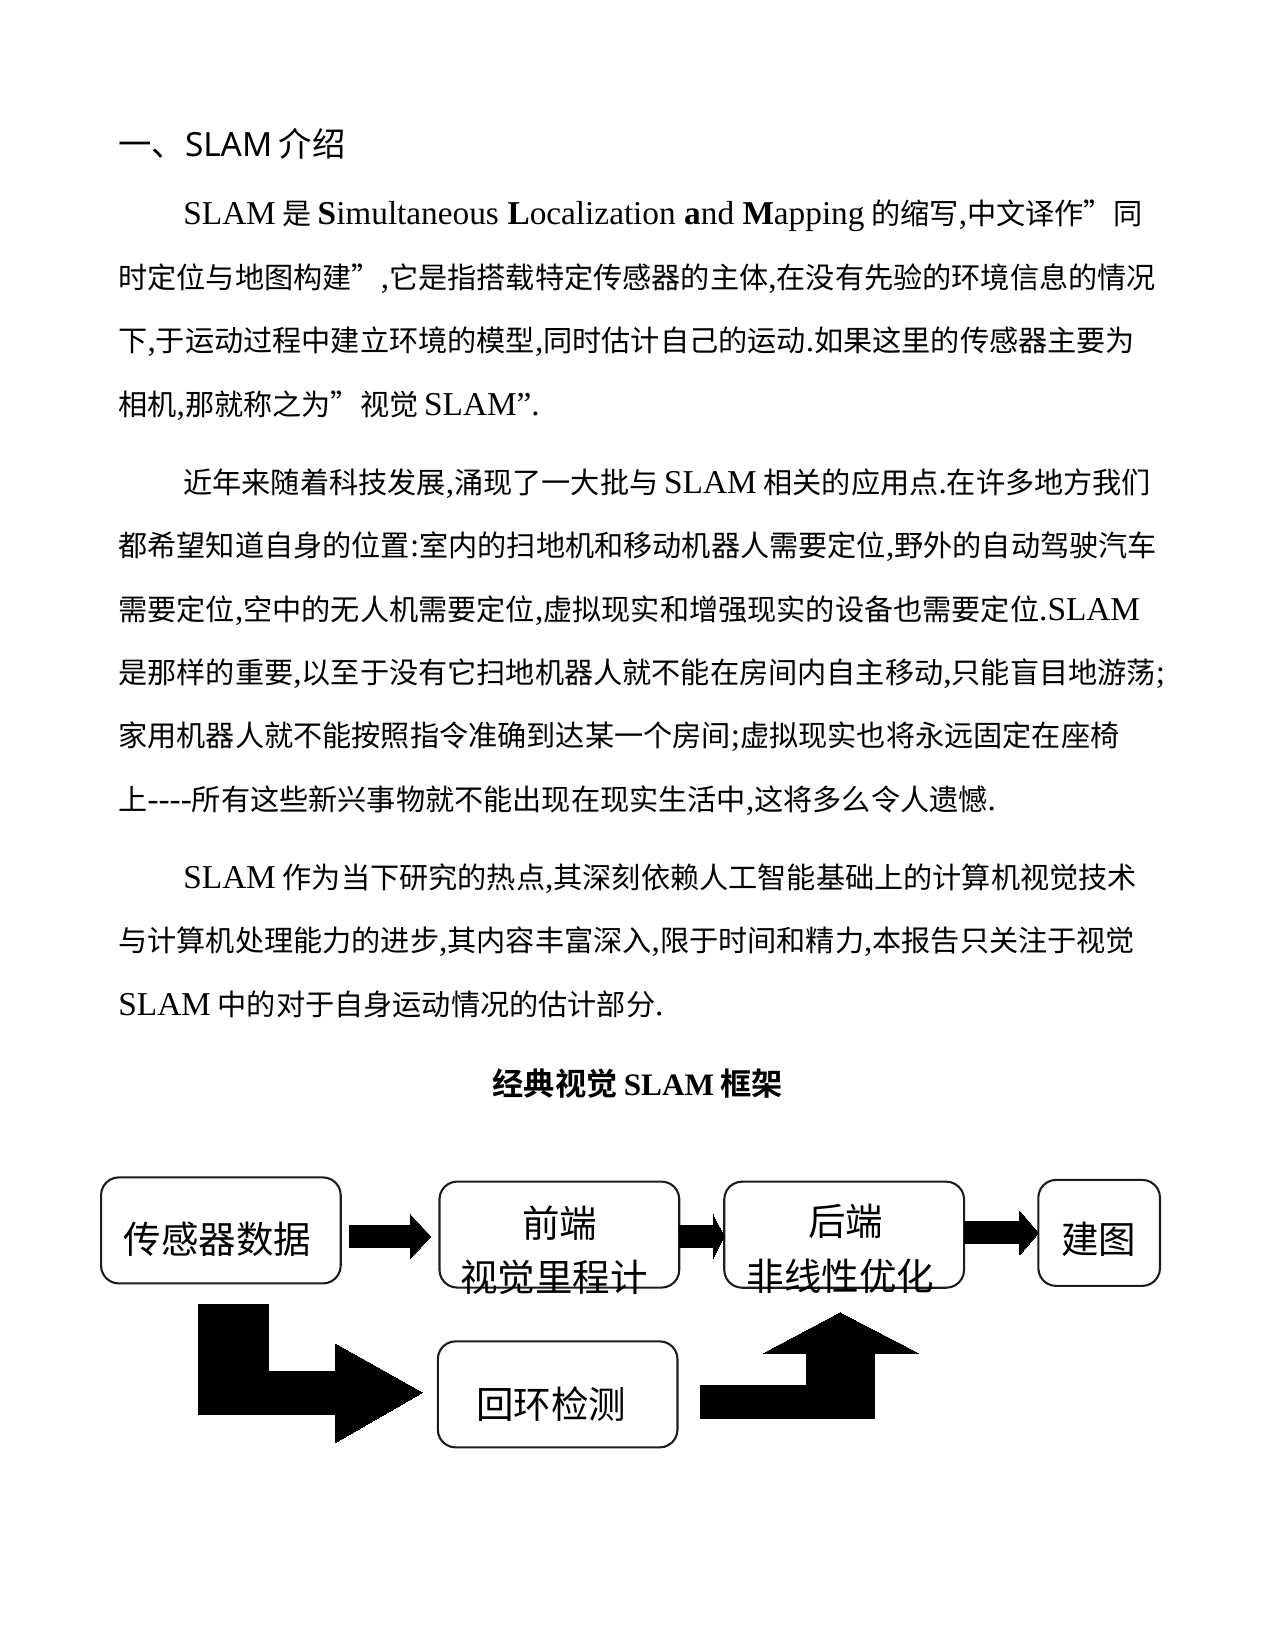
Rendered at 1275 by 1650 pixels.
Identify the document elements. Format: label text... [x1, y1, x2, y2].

text 一、SLAM介绍 [118, 118, 1157, 167]
text SLAM是Simultaneous Localization and Mapping的缩写,中文译作”同时定位与地图构建”,它是指搭载特定传感器的主体,在没有先验的环境信息的情况下,于运动过程中建立环境的模型,同时估计自己的运动.如果这里的传感器主要为相机,那就称之为”视觉SLAM”. [118, 191, 1157, 423]
text 经典视觉SLAM框架 [118, 1059, 1157, 1104]
text SLAM作为当下研究的热点,其深刻依赖人工智能基础上的计算机视觉技术与计算机处理能力的进步,其内容丰富深入,限于时间和精力,本报告只关注于视觉SLAM中的对于自身运动情况的估计部分. [118, 854, 1157, 1023]
text 近年来随着科技发展,涌现了一大批与SLAM相关的应用点.在许多地方我们都希望知道自身的位置:室内的扫地机和移动机器人需要定位,野外的自动驾驶汽车需要定位,空中的无人机需要定位,虚拟现实和增强现实的设备也需要定位.SLAM是那样的重要,以至于没有它扫地机器人就不能在房间内自主移动,只能盲目地游荡;家用机器人就不能按照指令准确到达某一个房间;虚拟现实也将永远固定在座椅上----所有这些新兴事物就不能出现在现实生活中,这将多么令人遗憾. [118, 459, 1157, 819]
